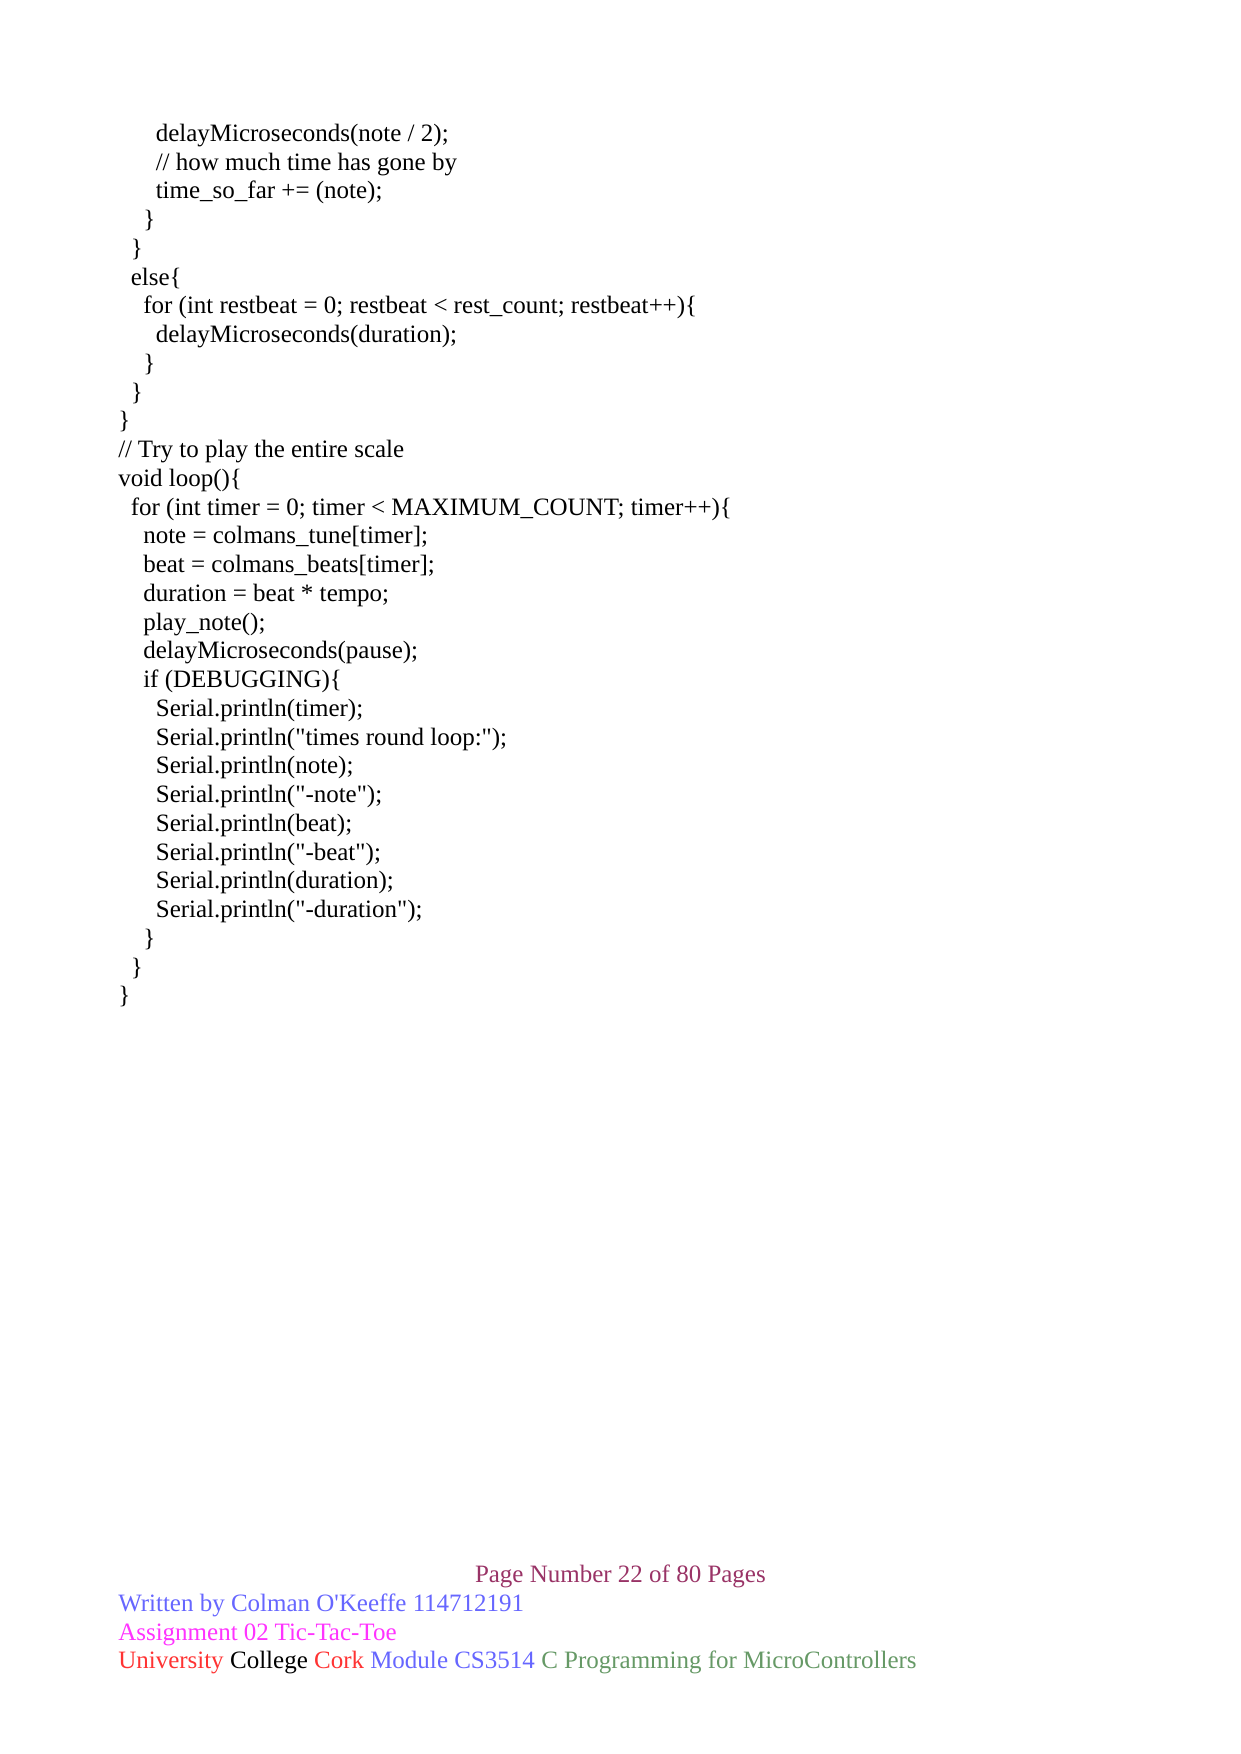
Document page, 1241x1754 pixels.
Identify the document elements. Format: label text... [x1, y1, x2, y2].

text duration = beat * tempo; [118, 578, 1122, 607]
text } [118, 923, 1122, 952]
text Serial.println(timer); [118, 693, 1122, 722]
text // Try to play the entire scale [118, 434, 1122, 463]
text } [118, 952, 1122, 981]
text Serial.println("-note"); [118, 779, 1122, 808]
text delayMicroseconds(duration); [118, 319, 1122, 348]
text delayMicroseconds(note / 2); [118, 118, 1122, 147]
text } [118, 233, 1122, 262]
text Serial.println("-beat"); [118, 837, 1122, 866]
text time_so_far += (note); [118, 176, 1122, 204]
text void loop(){ [118, 463, 1122, 492]
text } [118, 406, 1122, 434]
text Serial.println(beat); [118, 808, 1122, 837]
text Serial.println(note); [118, 751, 1122, 779]
text beat = colmans_beats[timer]; [118, 549, 1122, 578]
text else{ [118, 262, 1122, 291]
text if (DEBUGGING){ [118, 664, 1122, 693]
text } [118, 377, 1122, 406]
text } [118, 981, 1122, 1009]
text } [118, 348, 1122, 377]
text delayMicroseconds(pause); [118, 636, 1122, 664]
text Serial.println(duration); [118, 866, 1122, 894]
text for (int timer = 0; timer < MAXIMUM_COUNT; timer++){ [118, 492, 1122, 521]
text Serial.println("times round loop:"); [118, 722, 1122, 751]
text // how much time has gone by [118, 147, 1122, 176]
text note = colmans_tune[timer]; [118, 521, 1122, 549]
text } [118, 204, 1122, 233]
text play_note(); [118, 607, 1122, 636]
text for (int restbeat = 0; restbeat < rest_count; restbeat++){ [118, 291, 1122, 319]
text Serial.println("-duration"); [118, 894, 1122, 923]
